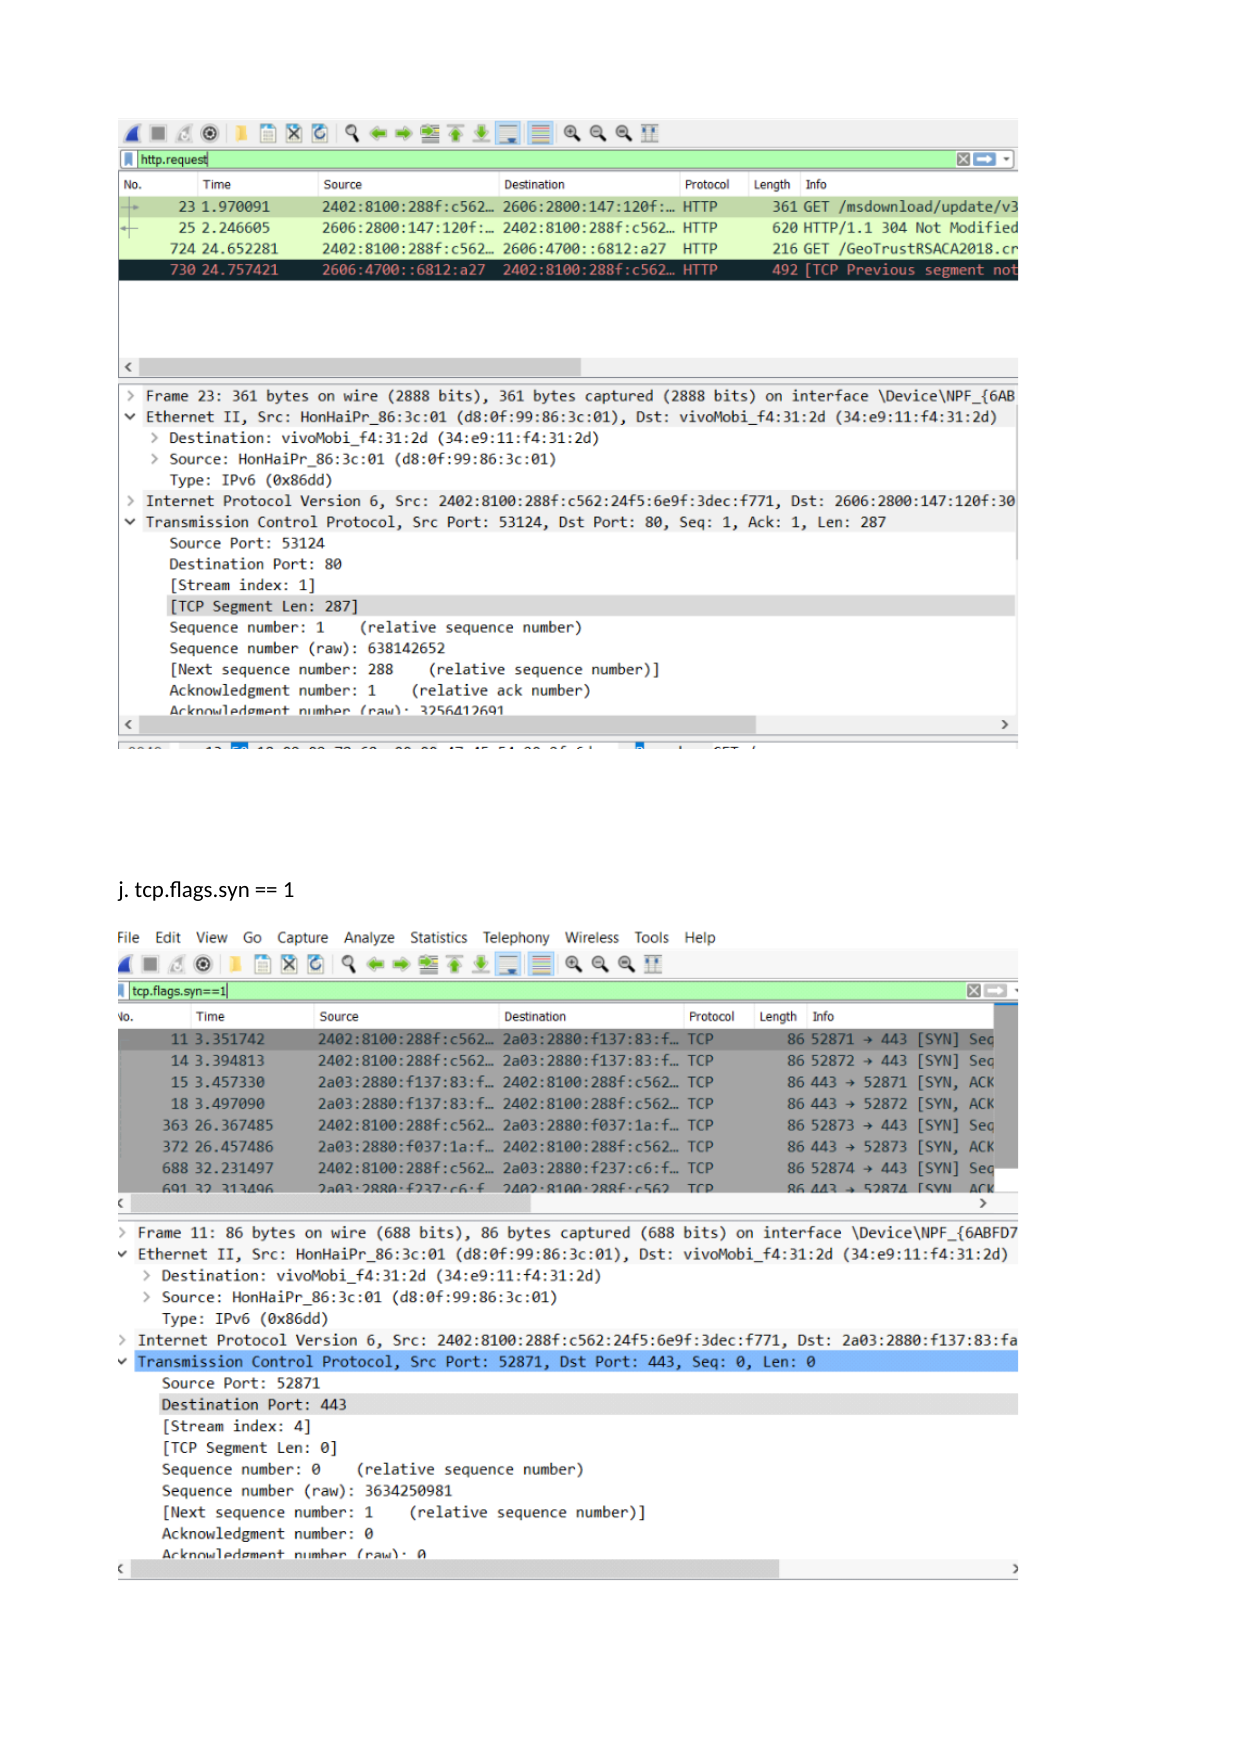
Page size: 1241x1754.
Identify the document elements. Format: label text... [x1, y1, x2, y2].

text j. tcp.flags.syn == 1 [118, 875, 1122, 903]
